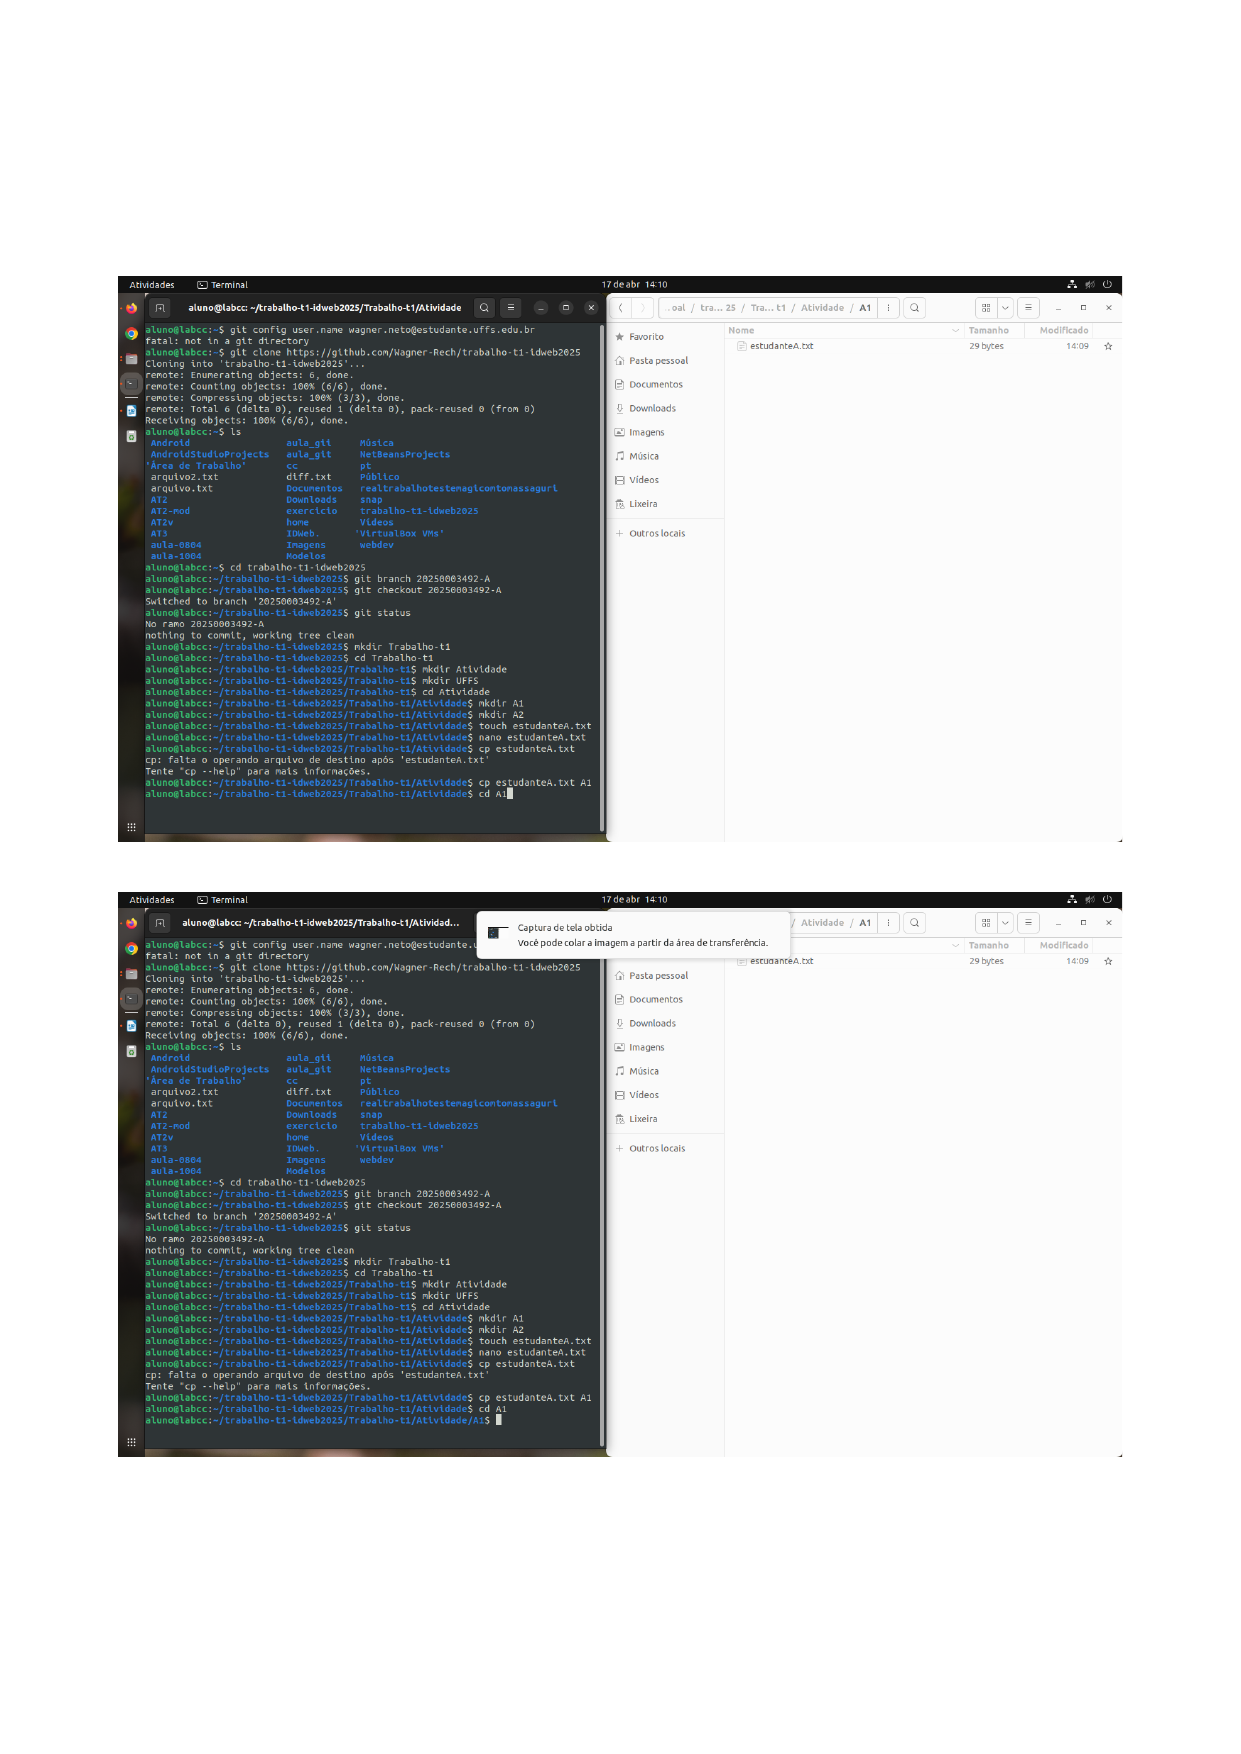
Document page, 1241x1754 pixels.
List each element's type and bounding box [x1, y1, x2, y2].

picture [118, 892, 1123, 1457]
picture [118, 276, 1123, 842]
